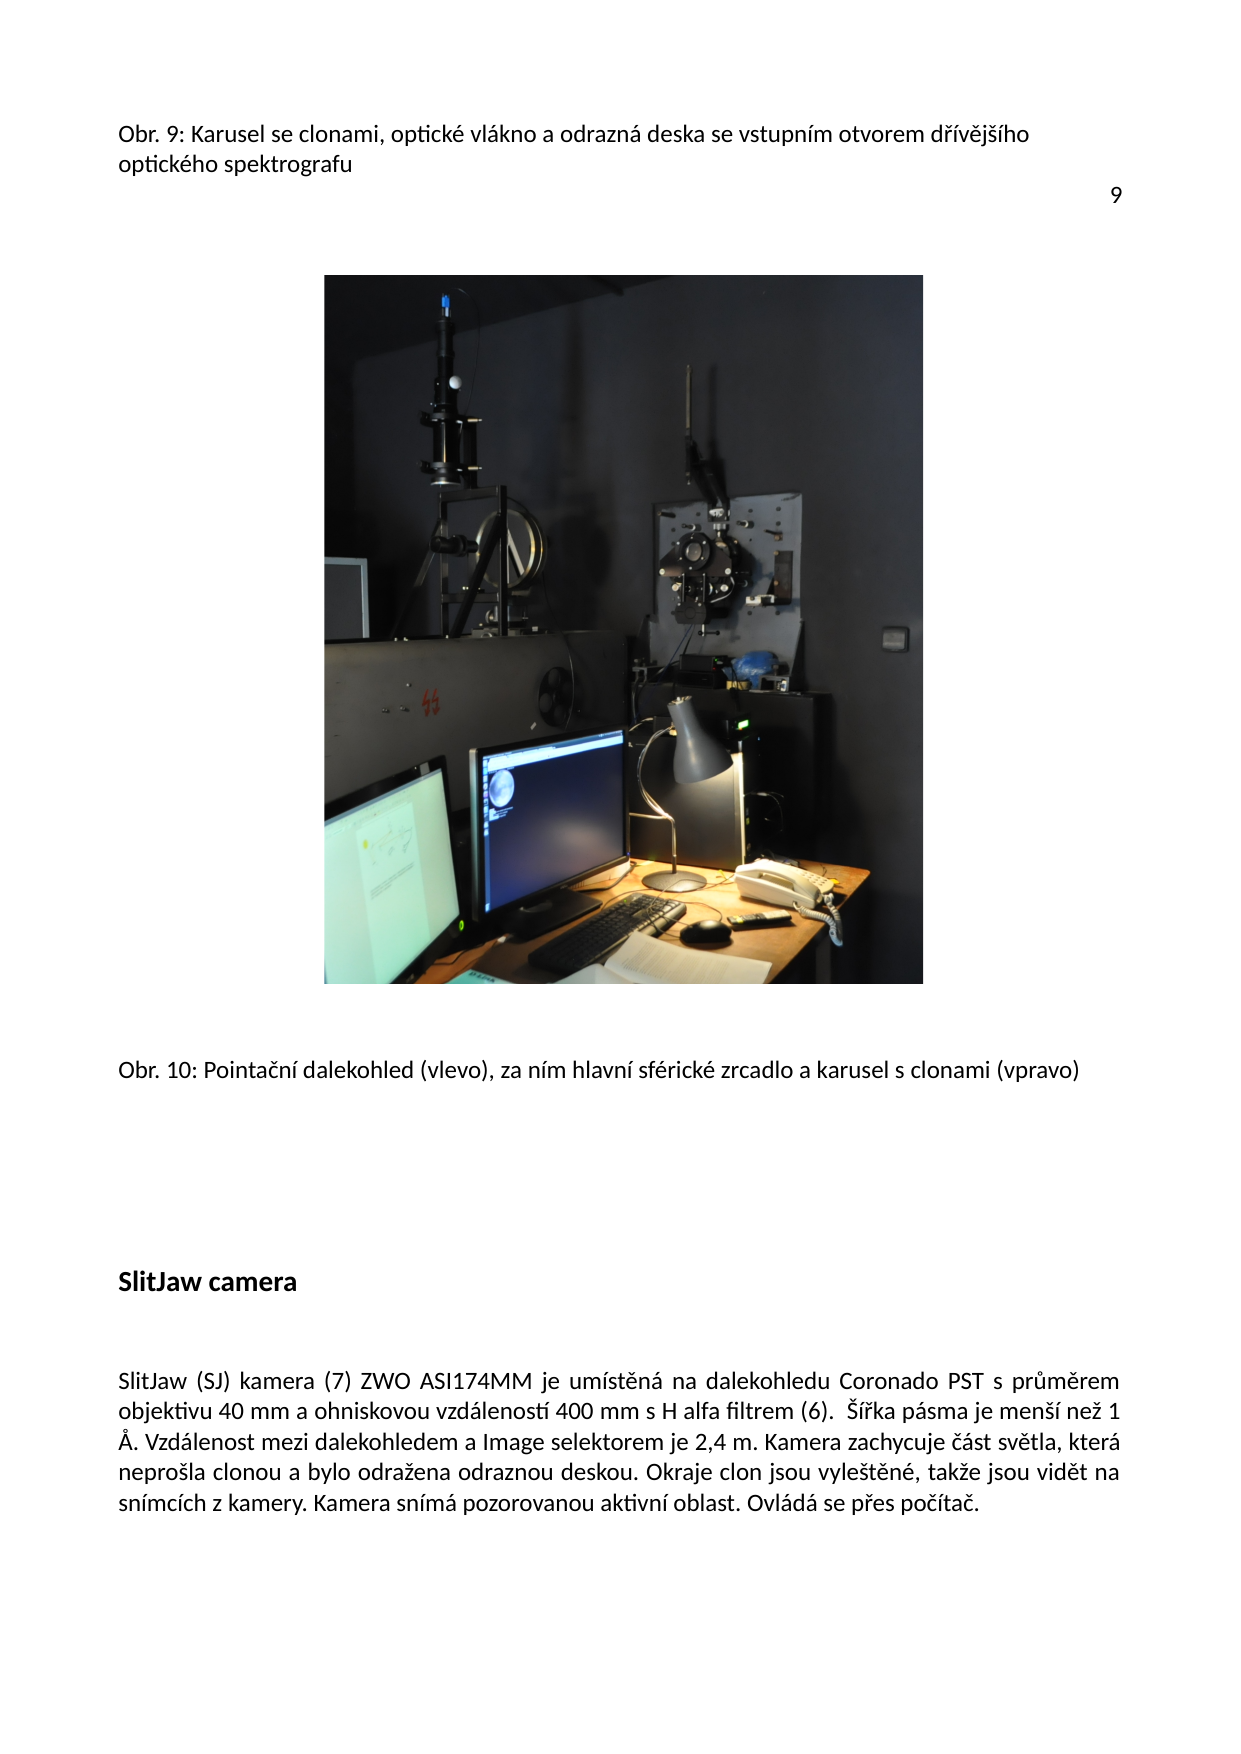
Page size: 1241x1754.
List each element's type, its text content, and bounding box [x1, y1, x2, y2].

text SlitJaw camera [118, 1263, 1122, 1299]
text SlitJaw (SJ) kamera (7) ZWO ASI174MM je umístěná na dalekohledu Coronado PST s průměrem objektivu 40 mm a ohniskovou vzdáleností 400 mm s H alfa filtrem (6). Šířka pásma je menší než 1 Å. Vzdálenost mezi dalekohledem a Image selektorem je 2,4 m. Kamera zachycuje část světla, která neprošla clonou a bylo odražena odraznou deskou. Okraje clon jsou vyleštěné, takže jsou vidět na snímcích z kamery. Kamera snímá pozorovanou aktivní oblast. Ovládá se přes počítač. [118, 1365, 1122, 1517]
text Obr. 9: Karusel se clonami, optické vlákno a odrazná deska se vstupním otvorem dřívějšího optického spektrografu [118, 118, 1122, 179]
picture [380, 275, 924, 984]
text 9 [118, 179, 1122, 210]
text Obr. 10: Pointační dalekohled (vlevo), za ním hlavní sférické zrcadlo a karusel s clonami (vpravo) [118, 1054, 1122, 1085]
